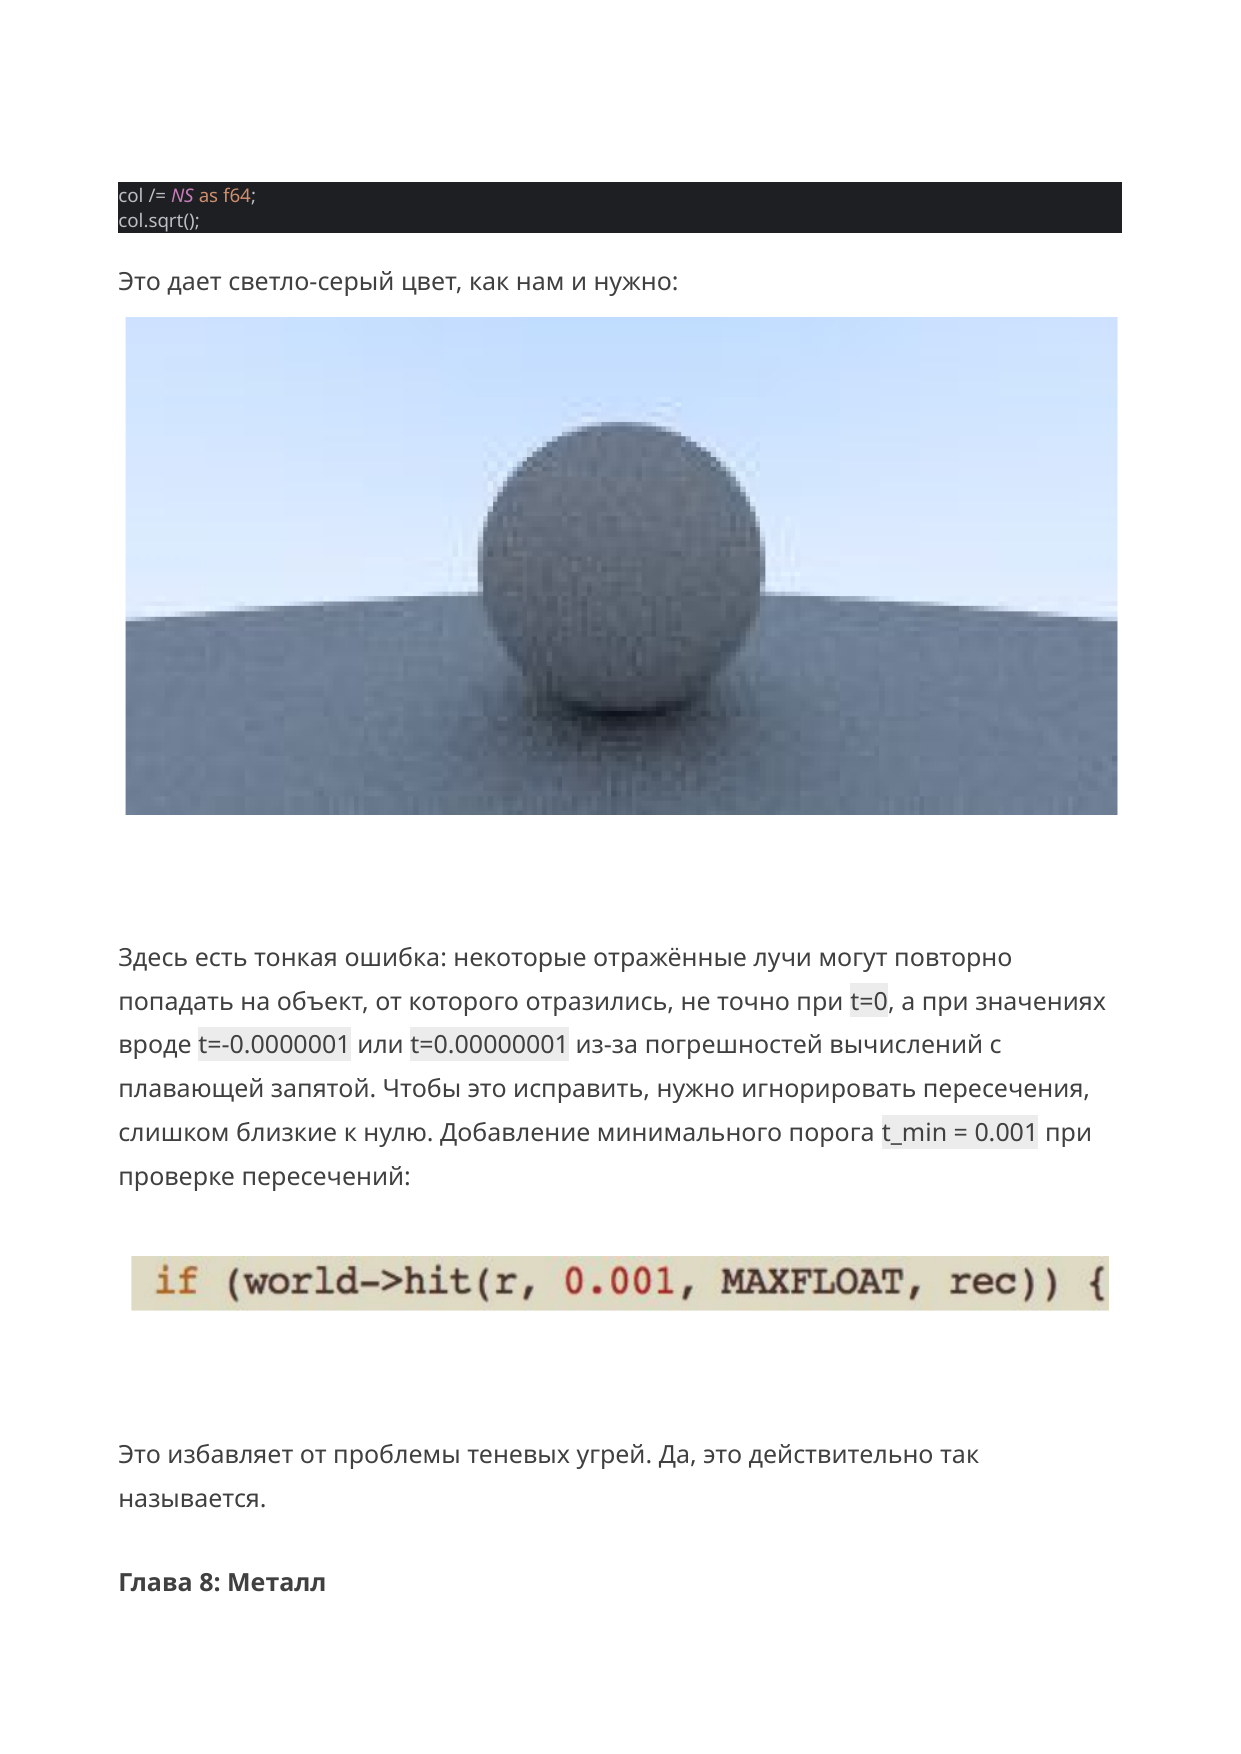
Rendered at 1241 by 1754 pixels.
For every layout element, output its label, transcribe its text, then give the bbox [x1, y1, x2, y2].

text Глава 8: Металл [118, 1555, 1122, 1599]
text Это дает светло-серый цвет, как нам и нужно: [118, 253, 1122, 297]
picture [118, 317, 1123, 815]
text Здесь есть тонкая ошибка: некоторые отражённые лучи могут повторно попадать на объект, от которого отразились, не точно при t=0, а при значениях вроде t=-0.0000001 или t=0.00000001 из-за погрешностей вычислений с плавающей запятой. Чтобы это исправить, нужно игнорировать пересечения, слишком близкие к нулю. Добавление минимального порога t_min = 0.001 при проверке пересечений: [118, 930, 1122, 1236]
picture [131, 1256, 1109, 1312]
text Это избавляет от проблемы теневых угрей. Да, это действительно так называется. [118, 1427, 1122, 1514]
text col /= NS as f64; col.sqrt(); [118, 182, 1122, 233]
